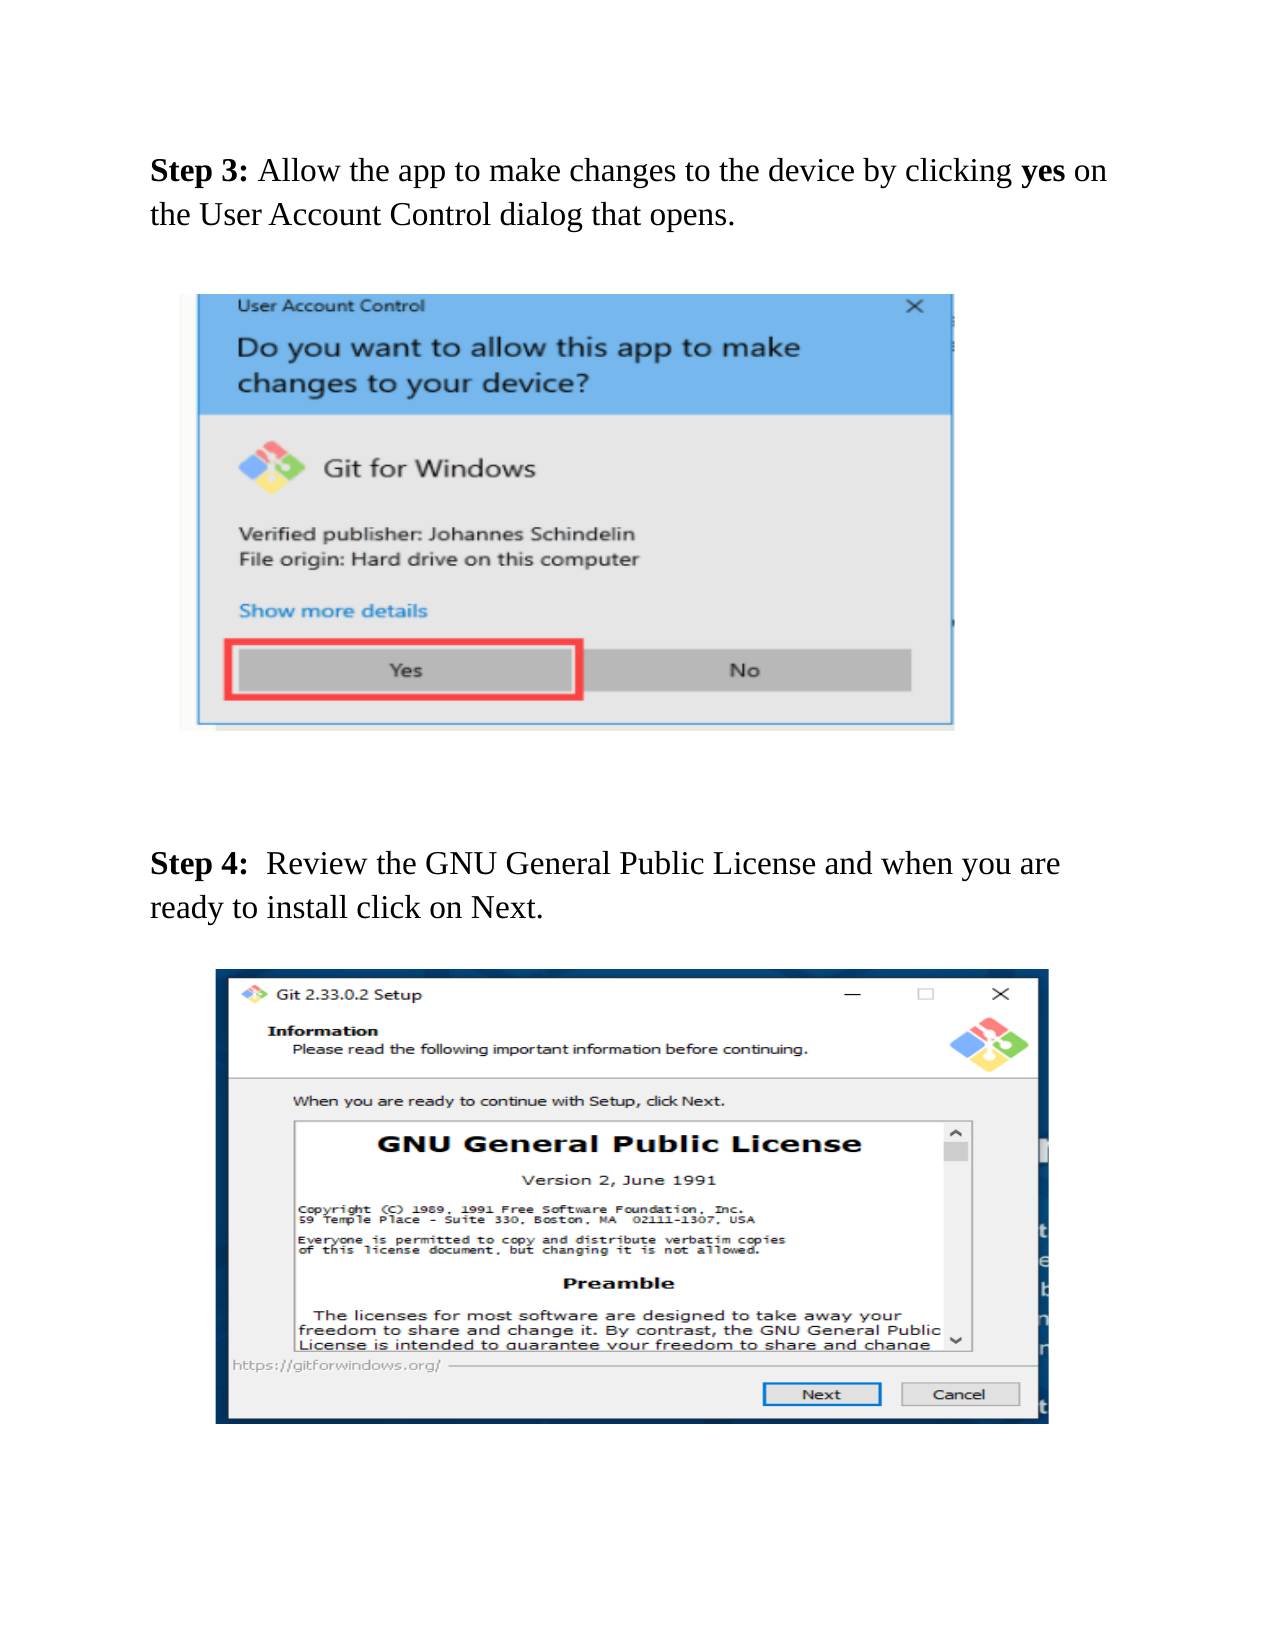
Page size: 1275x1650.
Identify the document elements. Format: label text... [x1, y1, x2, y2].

text Step 4: Review the GNU General Public License and when you are ready to install click on Next. [150, 843, 1125, 925]
picture [179, 294, 954, 731]
text Step 3: Allow the app to make changes to the device by clicking yes on the User Account Control dialog that opens. [150, 150, 1125, 232]
picture [215, 969, 1049, 1424]
